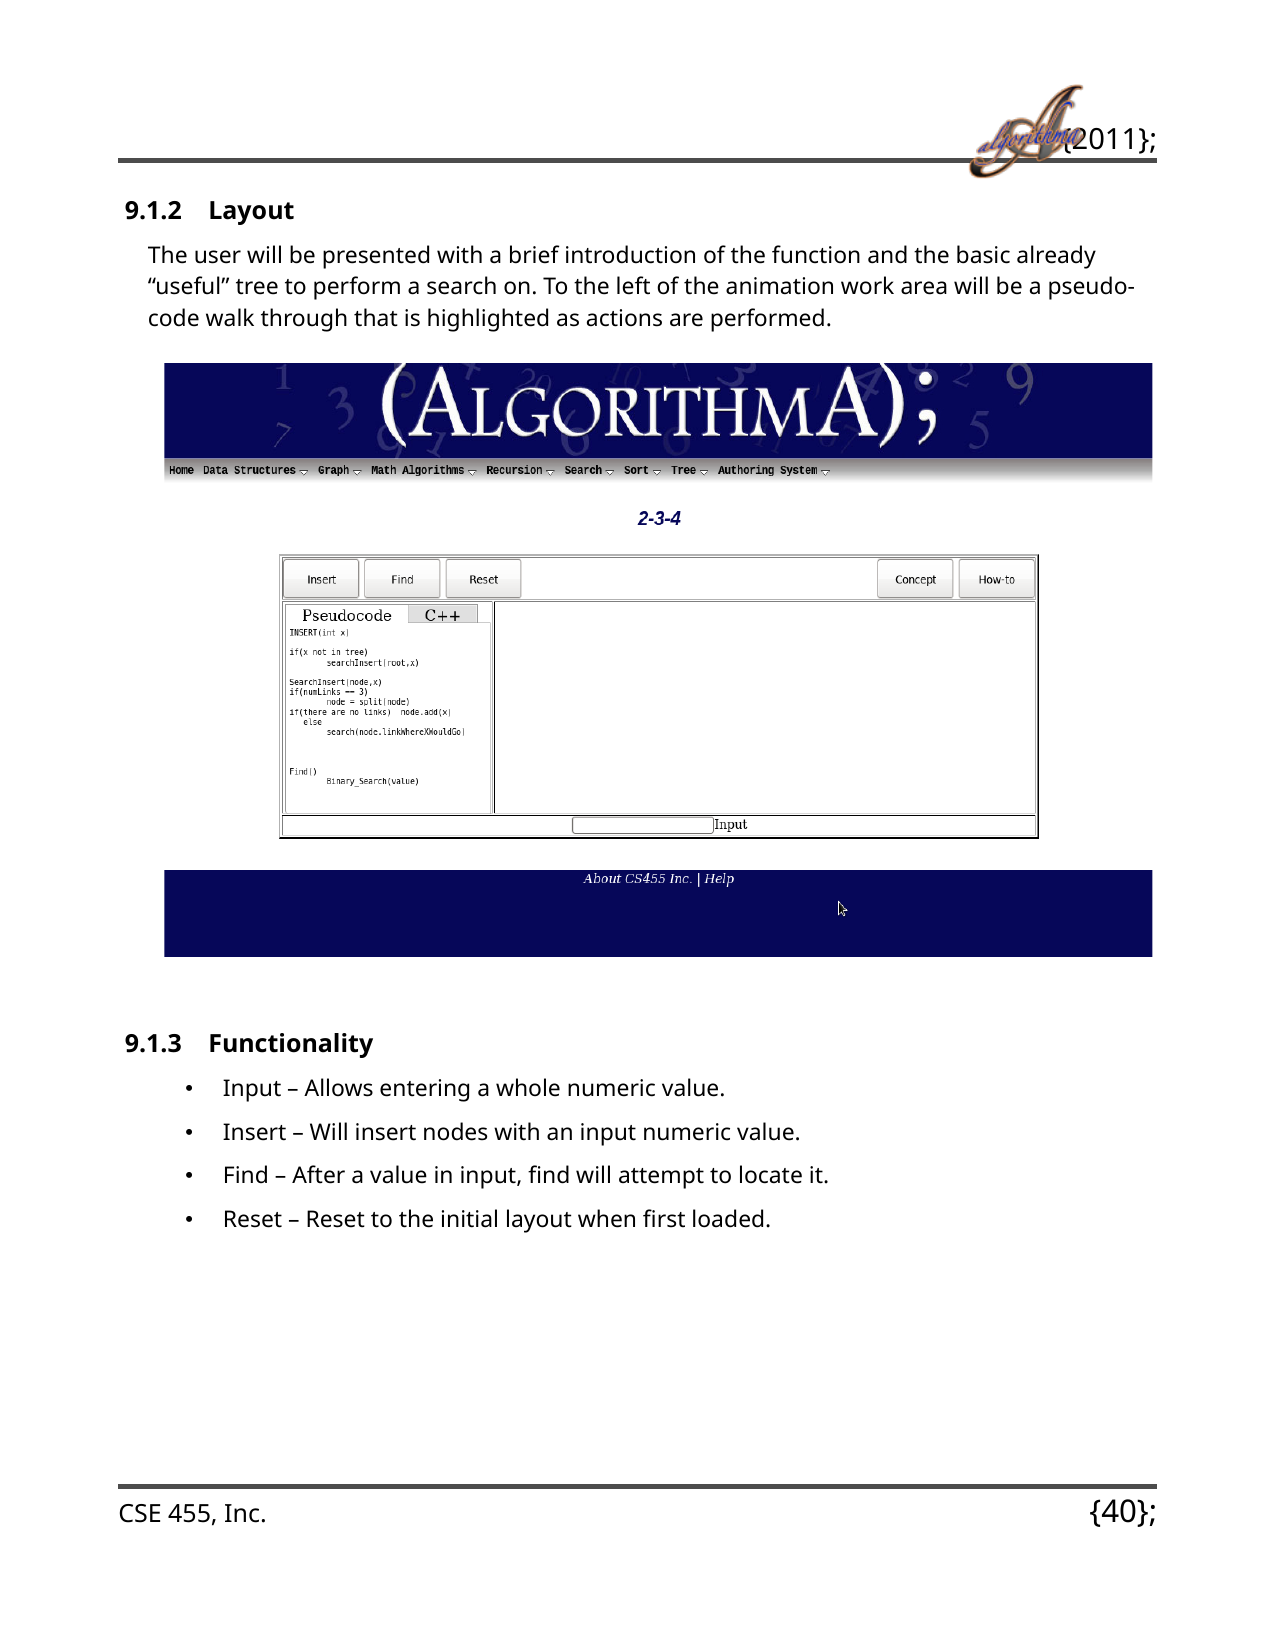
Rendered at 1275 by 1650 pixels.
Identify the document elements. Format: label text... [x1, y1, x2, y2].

subtitle Functionality [118, 1025, 1157, 1059]
subtitle Layout [118, 192, 1157, 227]
list Reset – Reset to the initial layout when first loaded. [185, 1203, 1157, 1234]
list Input – Allows entering a whole numeric value. [185, 1072, 1157, 1103]
list Find – After a value in input, find will attempt to locate it. [185, 1159, 1157, 1191]
list Insert – Will insert nodes with an input numeric value. [185, 1116, 1157, 1147]
picture [164, 363, 1153, 957]
text The user will be presented with a brief introduction of the function and the basic already “useful” tree to perform a search on. To the left of the animation work area will be a pseudo-code walk through that is highlighted as actions are performed. [148, 239, 1157, 333]
picture [966, 83, 1087, 180]
